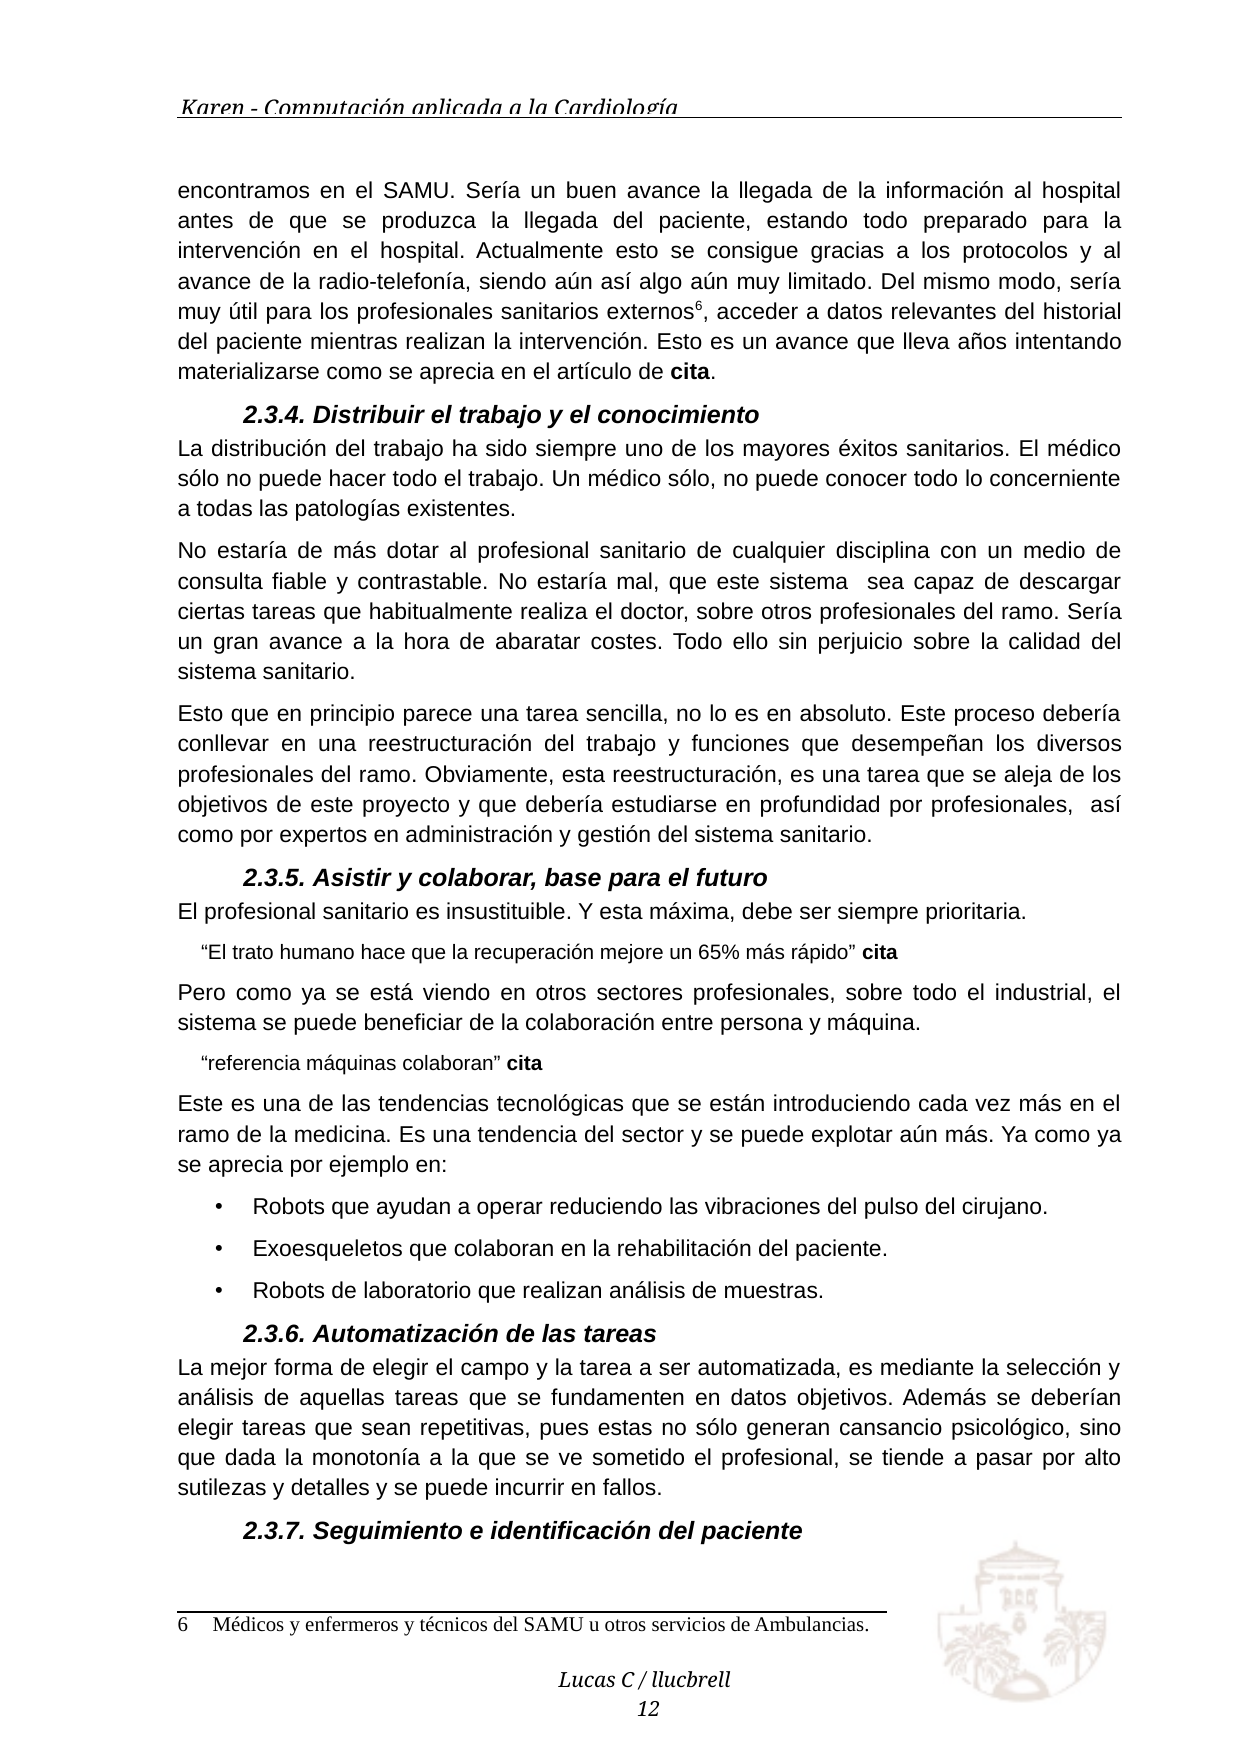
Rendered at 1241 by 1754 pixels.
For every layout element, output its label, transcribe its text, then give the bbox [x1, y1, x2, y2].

list Robots que ayudan a operar reduciendo las vibraciones del pulso del cirujano. [215, 1193, 1122, 1219]
list Seguimiento e identificación del paciente [177, 1516, 1122, 1545]
list Automatización de las tareas [177, 1319, 1122, 1347]
text Médicos y enfermeros y técnicos del SAMU u otros servicios de Ambulancias. [177, 1612, 1122, 1636]
list Distribuir el trabajo y el conocimiento [177, 400, 1122, 429]
text “El trato humano hace que la recuperación mejore un 65% más rápido” cita [201, 940, 1098, 964]
text La mejor forma de elegir el campo y la tarea a ser automatizada, es mediante la selección y análisis de aquellas tareas que se fundamenten en datos objetivos. Además se deberían elegir tareas que sean repetitivas, pues estas no sólo generan cansancio psicológico, sino que dada la monotonía a la que se ve sometido el profesional, se tiende a pasar por alto sutilezas y detalles y se puede incurrir en fallos. [177, 1353, 1122, 1501]
text Este es una de las tendencias tecnológicas que se están introduciendo cada vez más en el ramo de la medicina. Es una tendencia del sector y se puede explotar aún más. Ya como ya se aprecia por ejemplo en: [177, 1090, 1122, 1177]
text Pero como ya se está viendo en otros sectores profesionales, sobre todo el industrial, el sistema se puede beneficiar de la colaboración entre persona y máquina. [177, 979, 1122, 1036]
text La distribución del trabajo ha sido siempre uno de los mayores éxitos sanitarios. El médico sólo no puede hacer todo el trabajo. Un médico sólo, no puede conocer todo lo concerniente a todas las patologías existentes. [177, 435, 1122, 522]
text Esto que en principio parece una tarea sencilla, no lo es en absoluto. Este proceso debería conllevar en una reestructuración del trabajo y funciones que desempeñan los diversos profesionales del ramo. Obviamente, esta reestructuración, es una tarea que se aleja de los objetivos de este proyecto y que debería estudiarse en profundidad por profesionales, así como por expertos en administración y gestión del sistema sanitario. [177, 700, 1122, 847]
list Asistir y colaborar, base para el futuro [177, 863, 1122, 892]
text No estaría de más dotar al profesional sanitario de cualquier disciplina con un medio de consulta fiable y contrastable. No estaría mal, que este sistema sea capaz de descargar ciertas tareas que habitualmente realiza el doctor, sobre otros profesionales del ramo. Sería un gran avance a la hora de abaratar costes. Todo ello sin perjuicio sobre la calidad del sistema sanitario. [177, 537, 1122, 684]
text El profesional sanitario es insustituible. Y esta máxima, debe ser siempre prioritaria. [177, 898, 1122, 924]
list Robots de laboratorio que realizan análisis de muestras. [215, 1277, 1122, 1303]
text “referencia máquinas colaboran” cita [201, 1051, 1098, 1075]
list Exoesqueletos que colaboran en la rehabilitación del paciente. [215, 1235, 1122, 1261]
text encontramos en el SAMU. Sería un buen avance la llegada de la información al hospital antes de que se produzca la llegada del paciente, estando todo preparado para la intervención en el hospital. Actualmente esto se consigue gracias a los protocolos y al avance de la radio-telefonía, siendo aún así algo aún muy limitado. Del mismo modo, sería muy útil para los profesionales sanitarios externos, acceder a datos relevantes del historial del paciente mientras realizan la intervención. Esto es un avance que lleva años intentando materializarse como se aprecia en el artículo de cita. [177, 177, 1122, 385]
